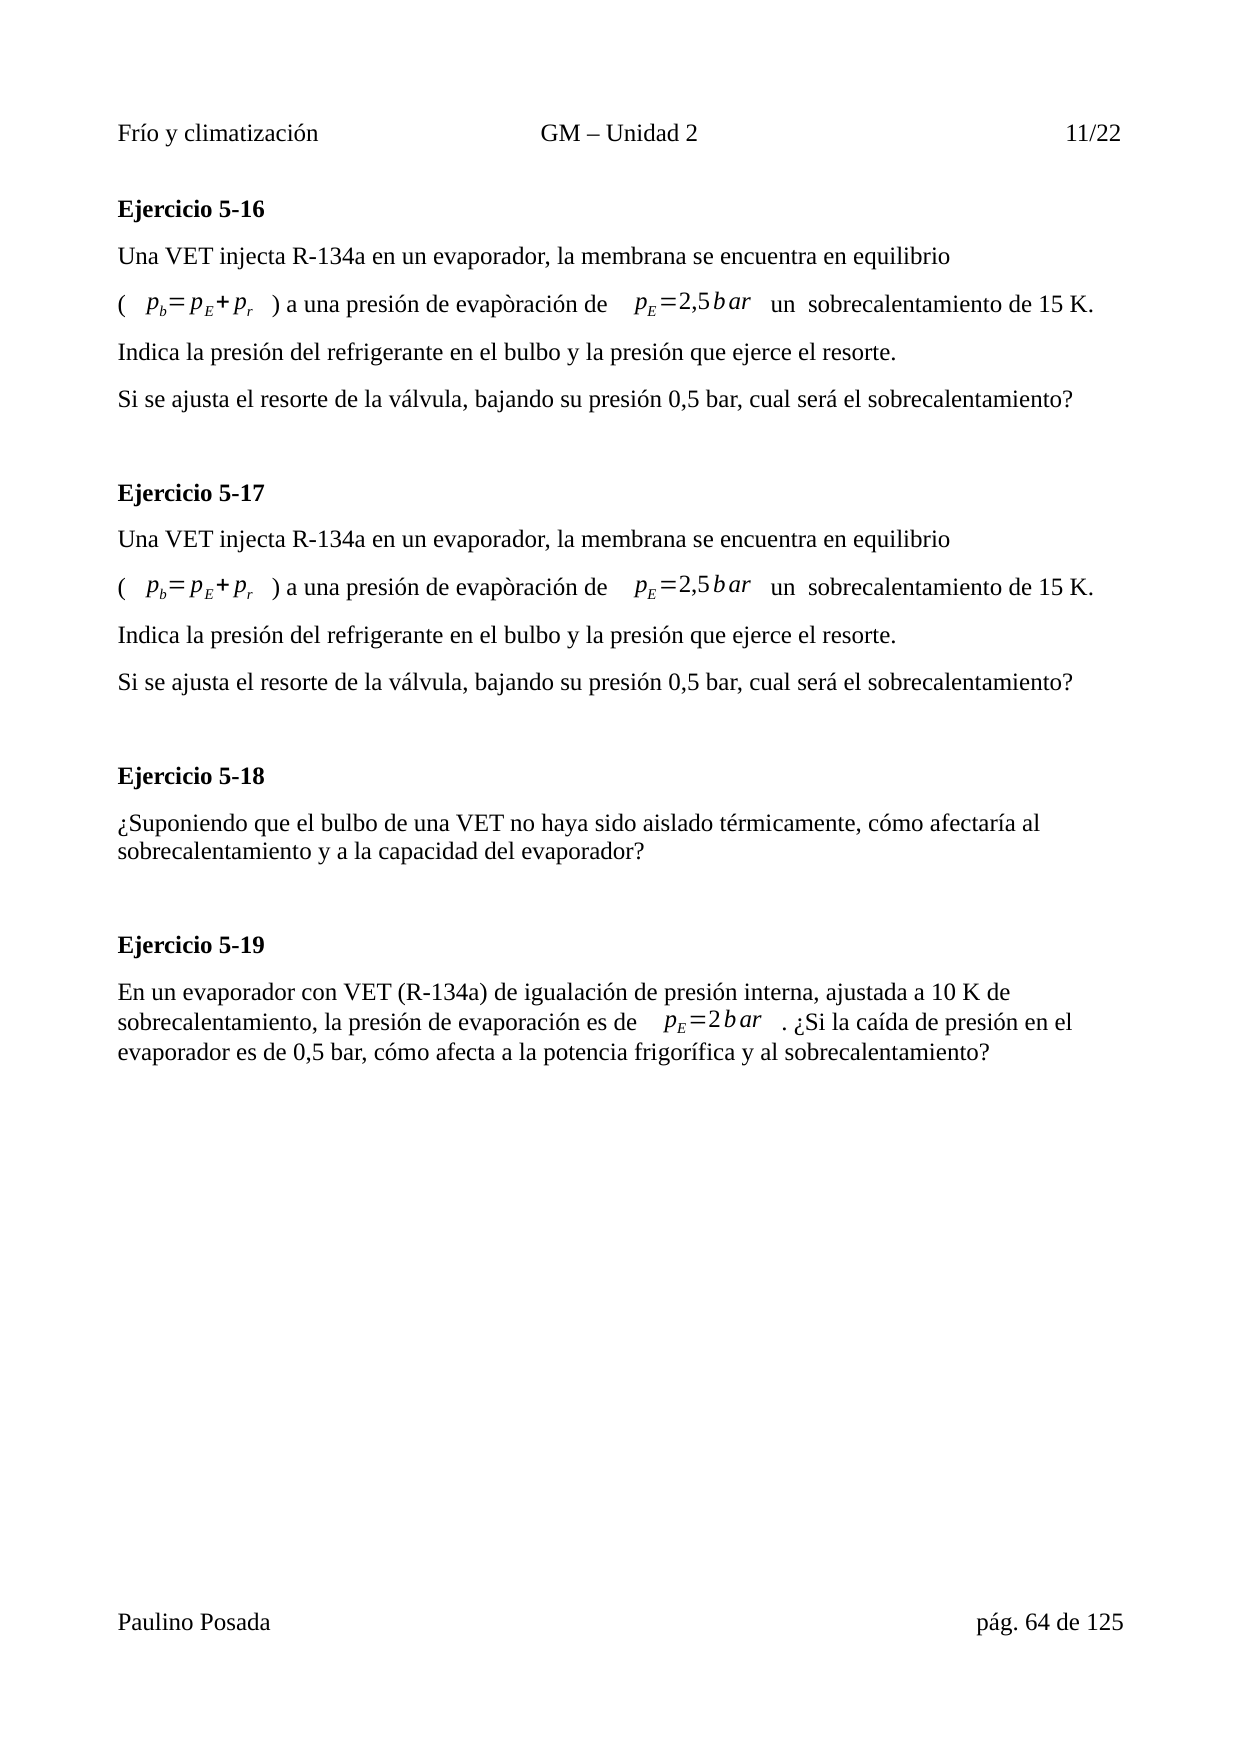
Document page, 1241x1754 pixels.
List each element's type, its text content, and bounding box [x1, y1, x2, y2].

text Si se ajusta el resorte de la válvula, bajando su presión 0,5 bar, cual será el sobrecalentamiento? [117, 667, 1123, 696]
text Indica la presión del refrigerante en el bulbo y la presión que ejerce el resorte. [117, 621, 1123, 649]
text () a una presión de evapòración de un sobrecalentamiento de 15 K. [117, 571, 1123, 602]
text Una VET injecta R-134a en un evaporador, la membrana se encuentra en equilibrio [117, 241, 1123, 270]
text Ejercicio 5-19 [117, 930, 1123, 959]
text En un evaporador con VET (R-134a) de igualación de presión interna, ajustada a 10 K de sobrecalentamiento, la presión de evaporación es de . ¿Si la caída de presión en el evaporador es de 0,5 bar, cómo afecta a la potencia frigorífica y al sobrecalentamiento? [117, 977, 1123, 1066]
text Una VET injecta R-134a en un evaporador, la membrana se encuentra en equilibrio [117, 524, 1123, 553]
text Ejercicio 5-16 [117, 194, 1123, 223]
text () a una presión de evapòración de un sobrecalentamiento de 15 K. [117, 288, 1123, 319]
text Ejercicio 5-17 [117, 478, 1123, 506]
text ¿Suponiendo que el bulbo de una VET no haya sido aislado térmicamente, cómo afectaría al sobrecalentamiento y a la capacidad del evaporador? [117, 808, 1123, 865]
text Ejercicio 5-18 [117, 761, 1123, 789]
text Si se ajusta el resorte de la válvula, bajando su presión 0,5 bar, cual será el sobrecalentamiento? [117, 384, 1123, 413]
text Indica la presión del refrigerante en el bulbo y la presión que ejerce el resorte. [117, 337, 1123, 366]
